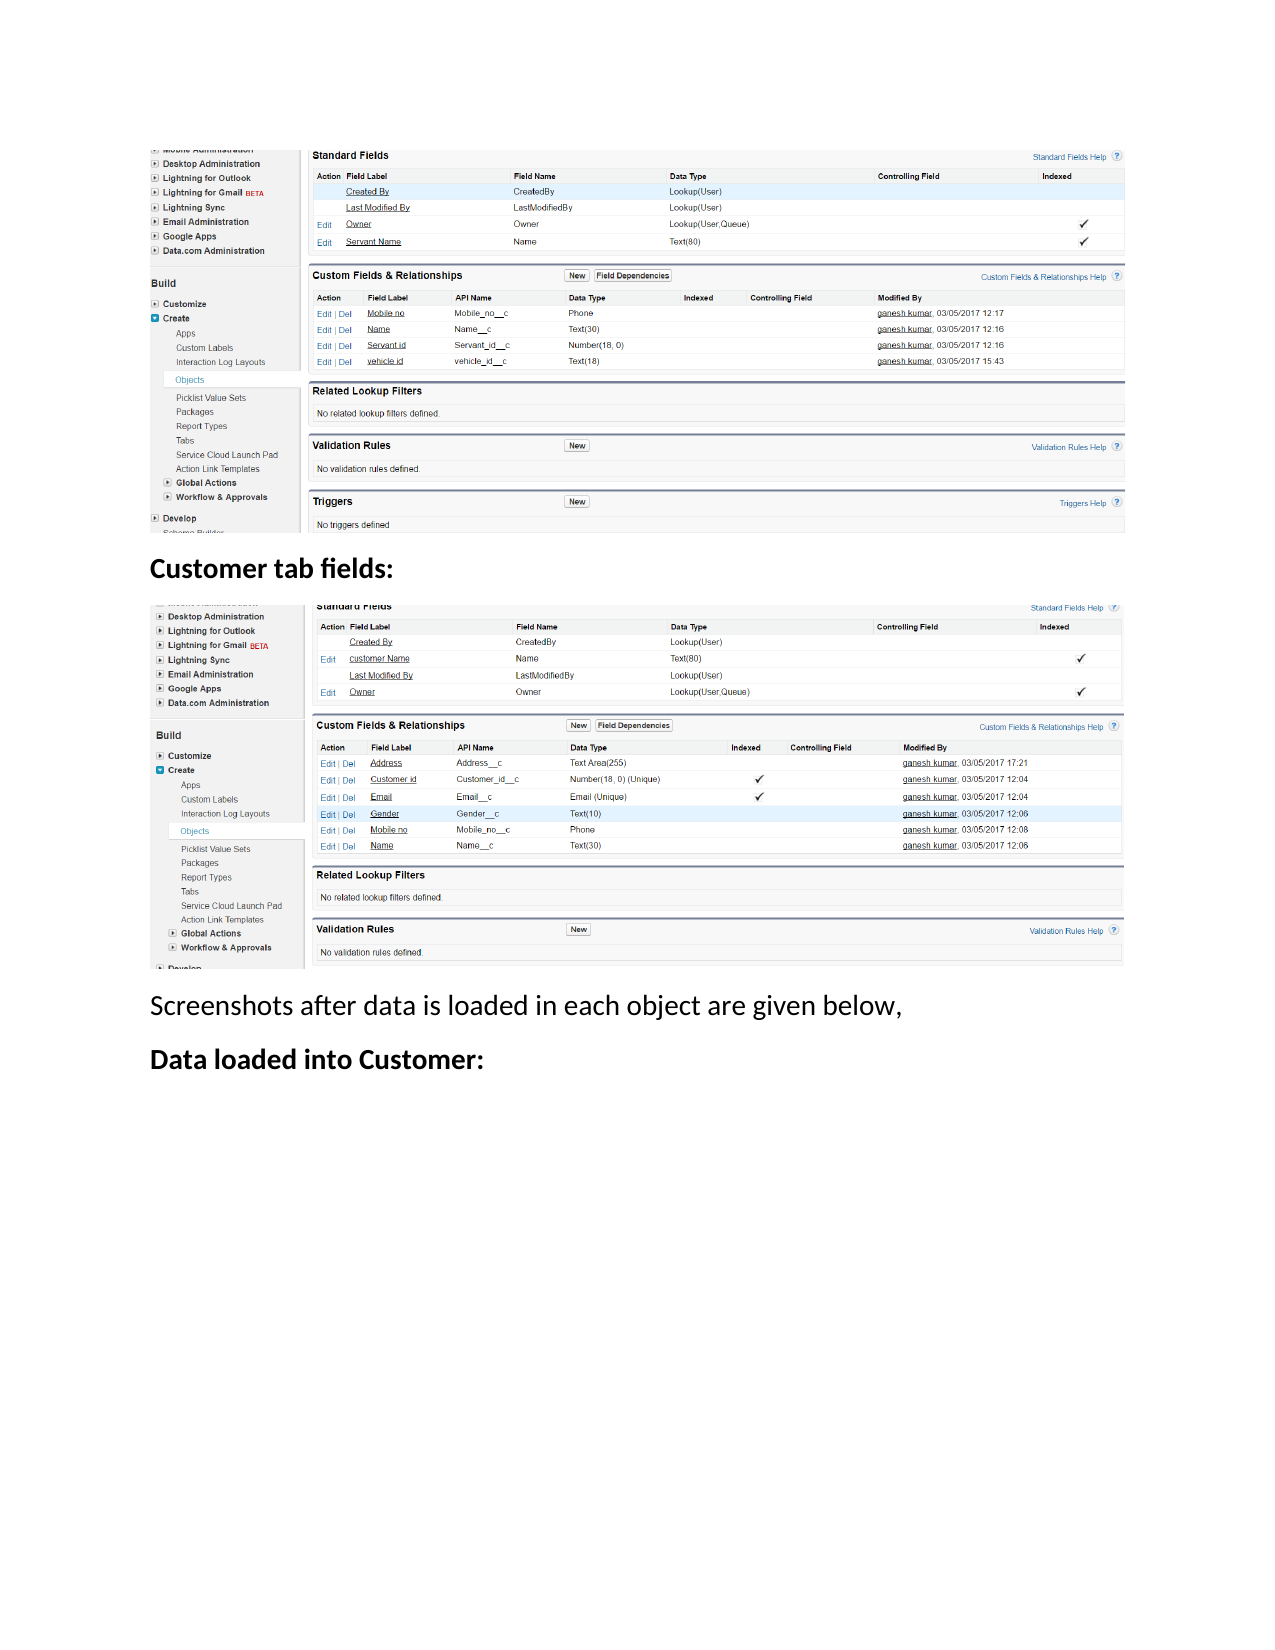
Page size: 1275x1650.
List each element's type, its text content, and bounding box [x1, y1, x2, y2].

text Customer tab fields: [150, 551, 1125, 586]
text Data loaded into Customer: [150, 1041, 1125, 1077]
text Screenshots after data is loaded in each object are given below, [150, 987, 1125, 1022]
